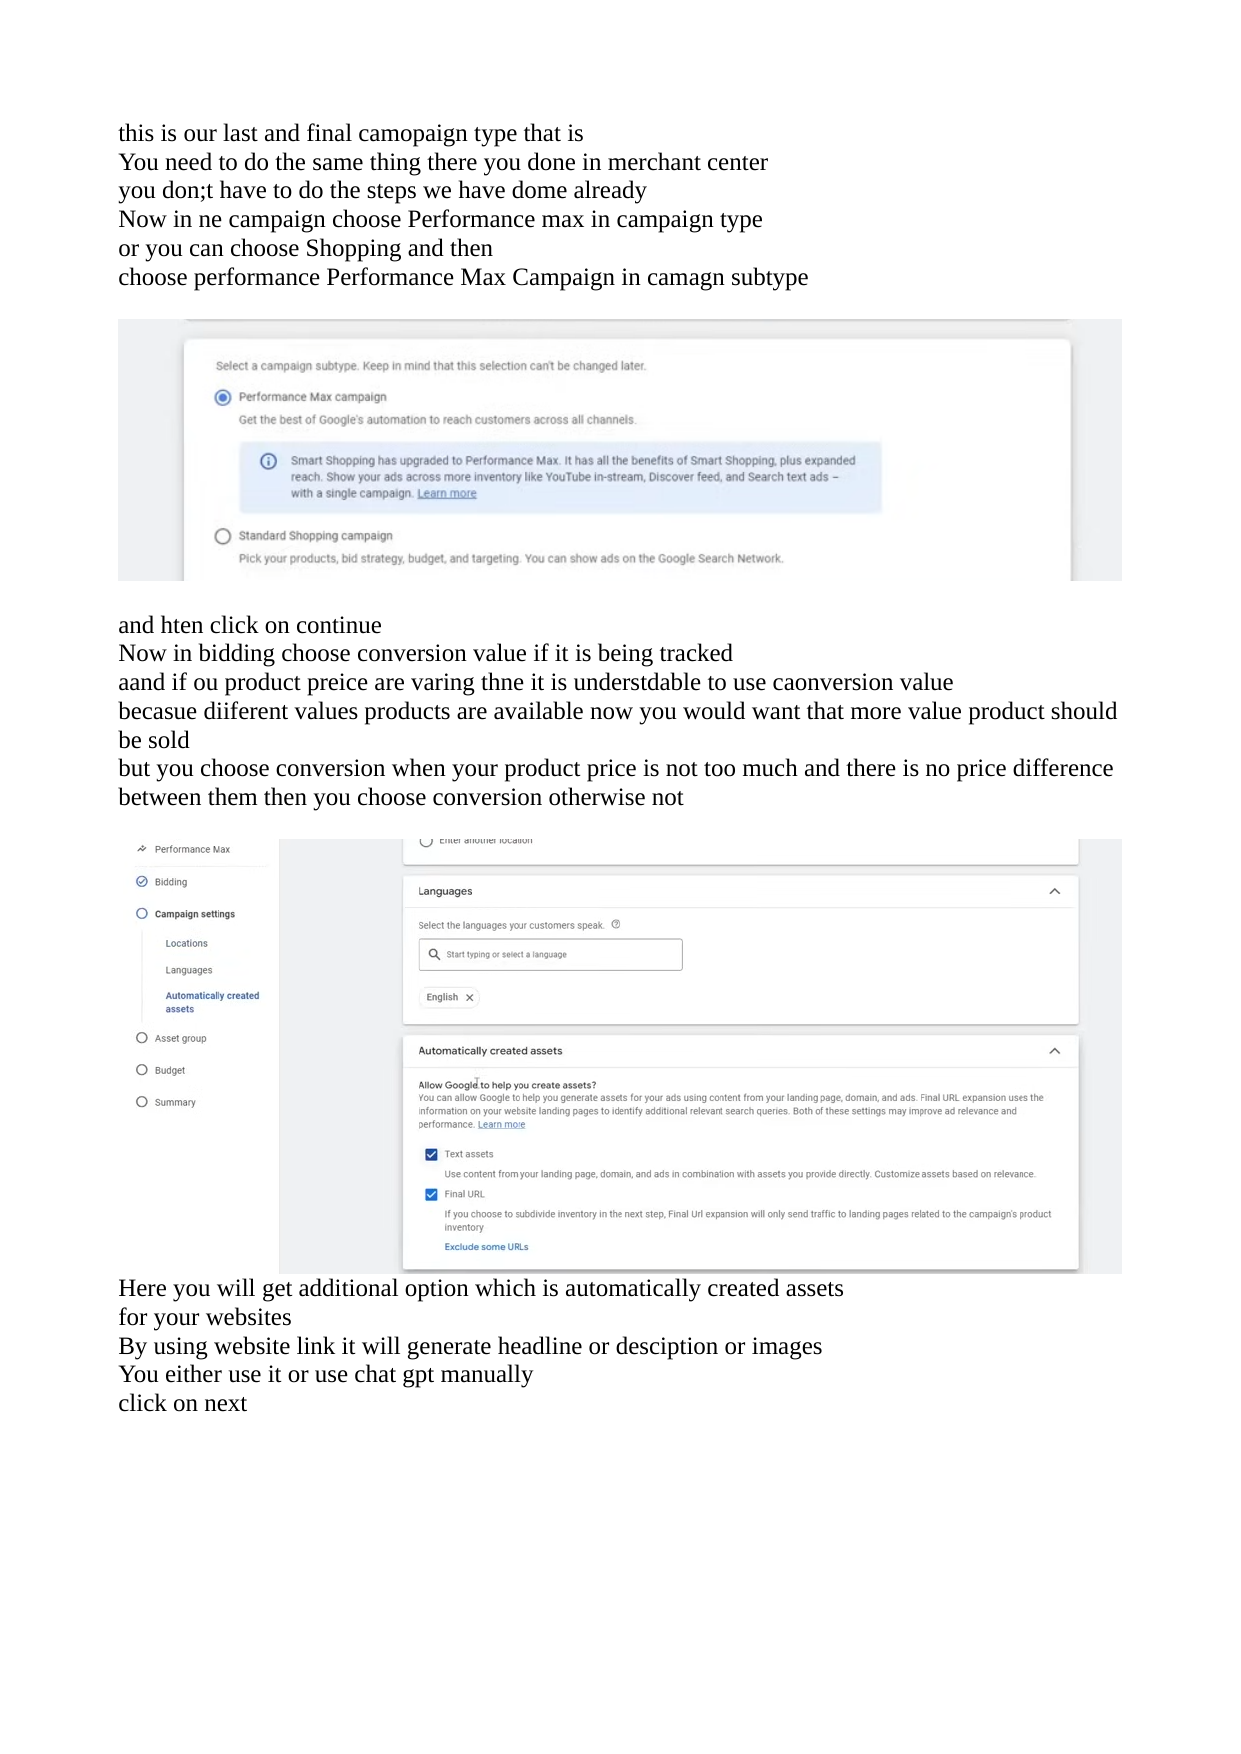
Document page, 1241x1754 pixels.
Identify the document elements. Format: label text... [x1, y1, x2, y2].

picture [118, 839, 1122, 1274]
text becasue diiferent values products are available now you would want that more value product should be sold [118, 696, 1122, 753]
text You either use it or use chat gpt manually [118, 1359, 1122, 1388]
text By using website link it will generate headline or desciption or images [118, 1331, 1122, 1359]
text and hten click on continue [118, 610, 1122, 638]
text choose performance Performance Max Campaign in camagn subtype [118, 262, 1122, 291]
text Now in ne campaign choose Performance max in campaign type [118, 204, 1122, 233]
text aand if ou product preice are varing thne it is understdable to use caonversion value [118, 667, 1122, 696]
text click on next [118, 1388, 1122, 1417]
text Now in bidding choose conversion value if it is being tracked [118, 638, 1122, 667]
text but you choose conversion when your product price is not too much and there is no price difference between them then you choose conversion otherwise not [118, 753, 1122, 811]
text for your websites [118, 1302, 1122, 1331]
text You need to do the same thing there you done in merchant center [118, 147, 1122, 176]
picture [118, 319, 1122, 581]
text you don;t have to do the steps we have dome already [118, 176, 1122, 204]
text or you can choose Shopping and then [118, 233, 1122, 262]
text Here you will get additional option which is automatically created assets [118, 1274, 1122, 1302]
text this is our last and final camopaign type that is [118, 118, 1122, 147]
